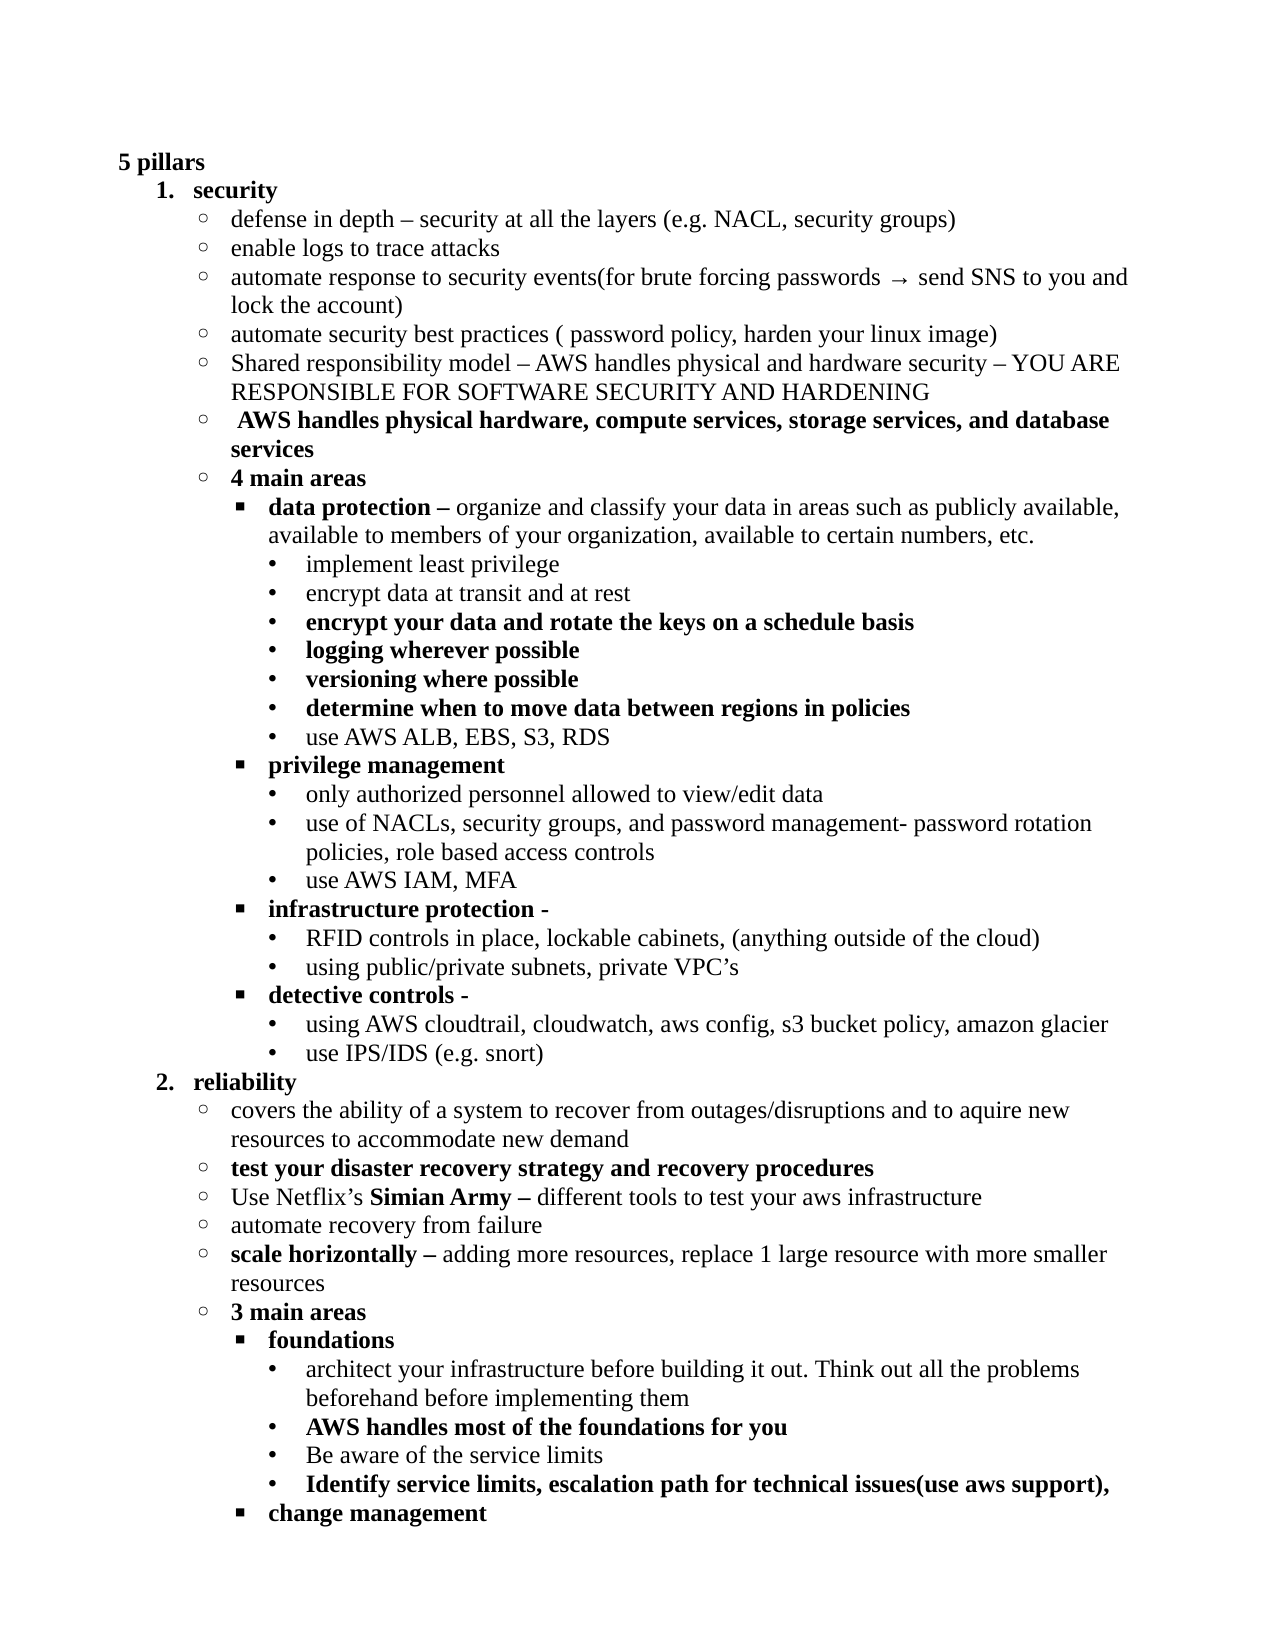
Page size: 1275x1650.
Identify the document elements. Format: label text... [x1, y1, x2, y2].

list use AWS IAM, MFA [268, 866, 1157, 894]
list use AWS ALB, EBS, S3, RDS [268, 722, 1157, 751]
list implement least privilege [268, 549, 1157, 578]
list covers the ability of a system to recover from outages/disruptions and to aquire new resources to accommodate new demand [193, 1096, 1157, 1153]
list automate response to security events(for brute forcing passwords → send SNS to you and lock the account) [193, 262, 1157, 319]
list AWS handles most of the foundations for you [268, 1412, 1157, 1441]
list privilege management [231, 751, 1157, 779]
list test your disaster recovery strategy and recovery procedures [193, 1153, 1157, 1182]
list data protection – organize and classify your data in areas such as publicly available, available to members of your organization, available to certain numbers, etc. [231, 492, 1157, 549]
list use of NACLs, security groups, and password management- password rotation policies, role based access controls [268, 808, 1157, 866]
list foundations [231, 1326, 1157, 1354]
list defense in depth – security at all the layers (e.g. NACL, security groups) [193, 204, 1157, 233]
list logging wherever possible [268, 636, 1157, 664]
list AWS handles physical hardware, compute services, storage services, and database services [193, 406, 1157, 463]
list 4 main areas [193, 463, 1157, 492]
list 3 main areas [193, 1297, 1157, 1326]
list detective controls - [231, 981, 1157, 1009]
list automate security best practices ( password policy, harden your linux image) [193, 319, 1157, 348]
list determine when to move data between regions in policies [268, 693, 1157, 722]
list Shared responsibility model – AWS handles physical and hardware security – YOU ARE RESPONSIBLE FOR SOFTWARE SECURITY AND HARDENING [193, 348, 1157, 406]
list using AWS cloudtrail, cloudwatch, aws config, s3 bucket policy, amazon glacier [268, 1009, 1157, 1038]
list reliability [156, 1067, 1157, 1096]
list Use Netflix’s Simian Army – different tools to test your aws infrastructure [193, 1182, 1157, 1211]
list Be aware of the service limits [268, 1441, 1157, 1469]
list RFID controls in place, lockable cabinets, (anything outside of the cloud) [268, 923, 1157, 952]
list enable logs to trace attacks [193, 233, 1157, 262]
list change management [231, 1498, 1157, 1527]
list encrypt data at transit and at rest [268, 578, 1157, 607]
list security [156, 176, 1157, 204]
list use IPS/IDS (e.g. snort) [268, 1038, 1157, 1067]
list infrastructure protection - [231, 894, 1157, 923]
list only authorized personnel allowed to view/edit data [268, 779, 1157, 808]
list Identify service limits, escalation path for technical issues(use aws support), [268, 1469, 1157, 1498]
text 5 pillars [118, 147, 1157, 176]
list encrypt your data and rotate the keys on a schedule basis [268, 607, 1157, 636]
list scale horizontally – adding more resources, replace 1 large resource with more smaller resources [193, 1239, 1157, 1297]
list architect your infrastructure before building it out. Think out all the problems beforehand before implementing them [268, 1354, 1157, 1412]
list automate recovery from failure [193, 1211, 1157, 1239]
list versioning where possible [268, 664, 1157, 693]
list using public/private subnets, private VPC’s [268, 952, 1157, 981]
